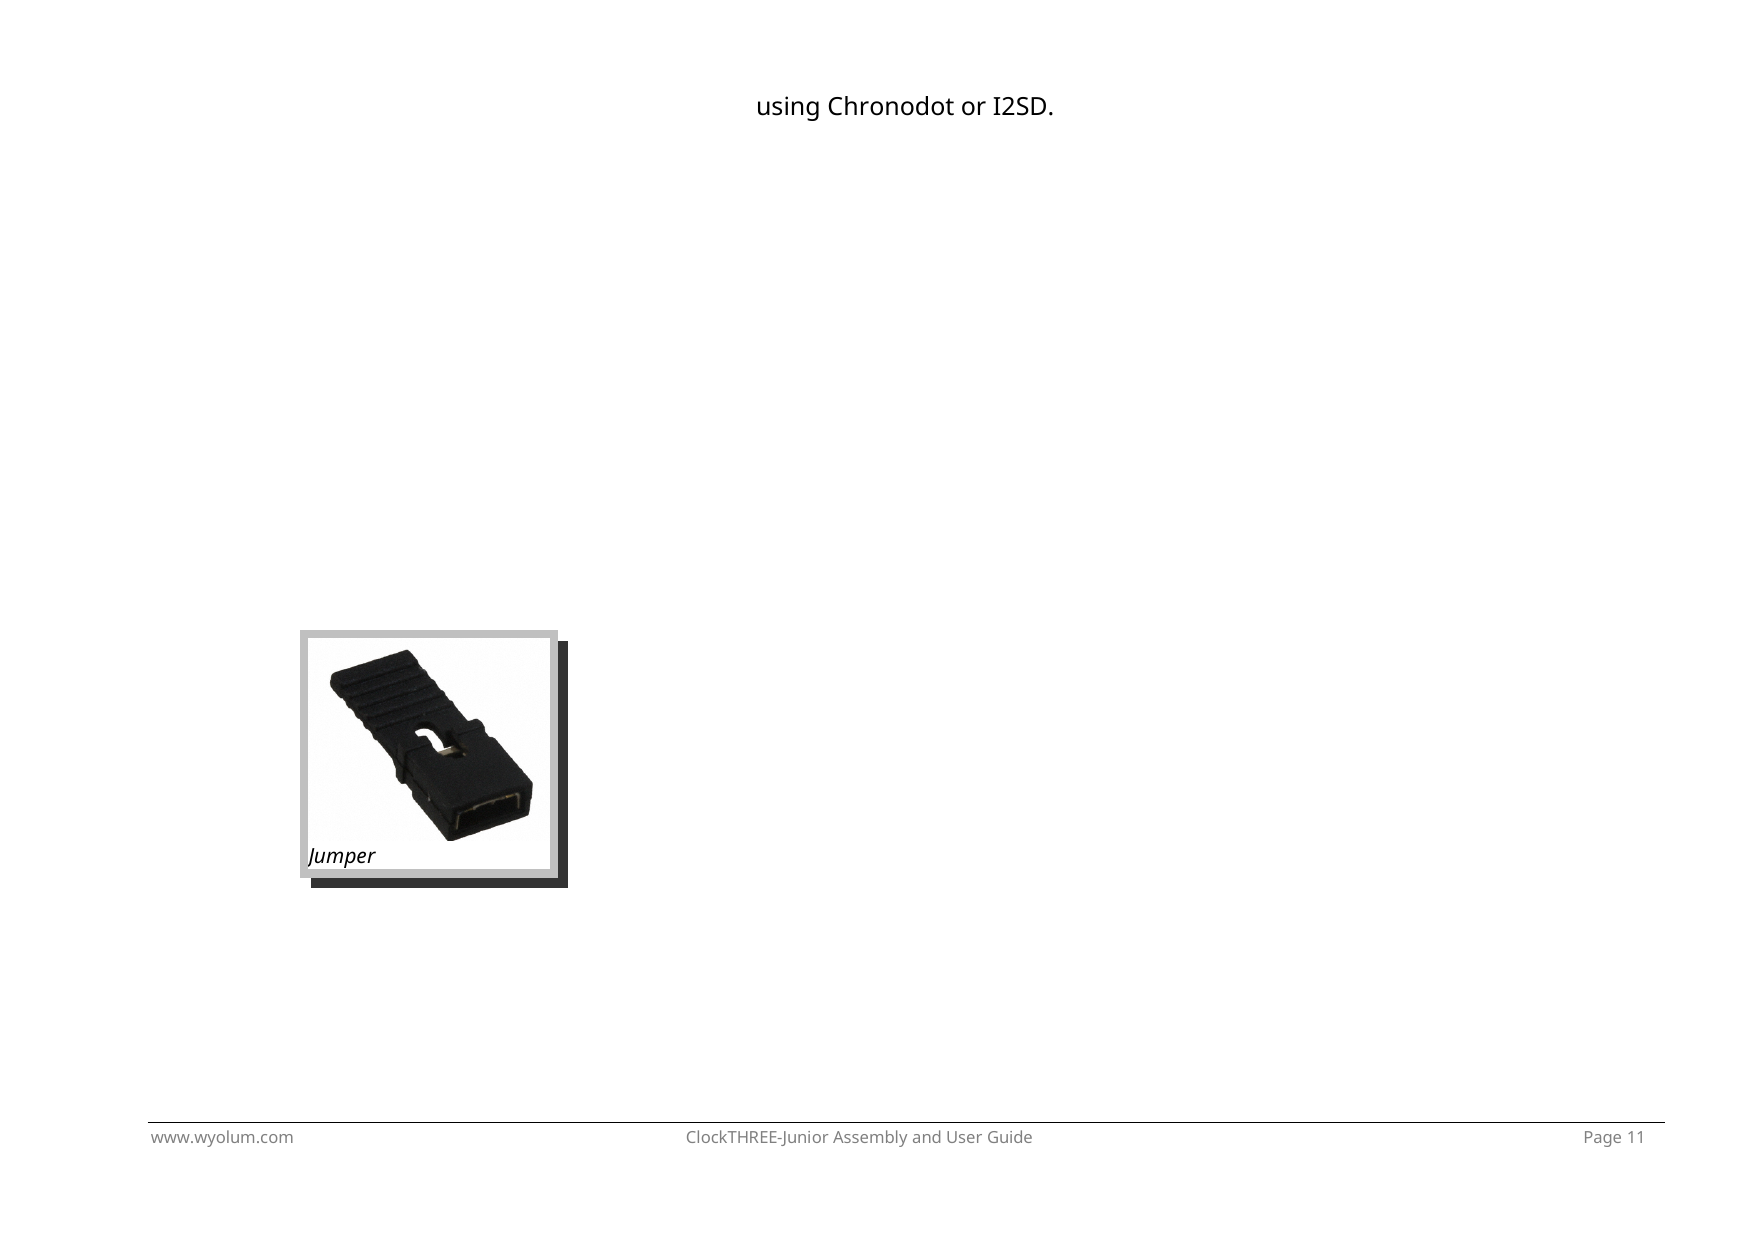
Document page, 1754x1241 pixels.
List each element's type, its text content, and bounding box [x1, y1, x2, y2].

picture [308, 638, 550, 841]
table_header [148, 89, 756, 122]
text Jumper [308, 841, 550, 869]
table_header using Chronodot or I2SD. [756, 89, 1665, 122]
